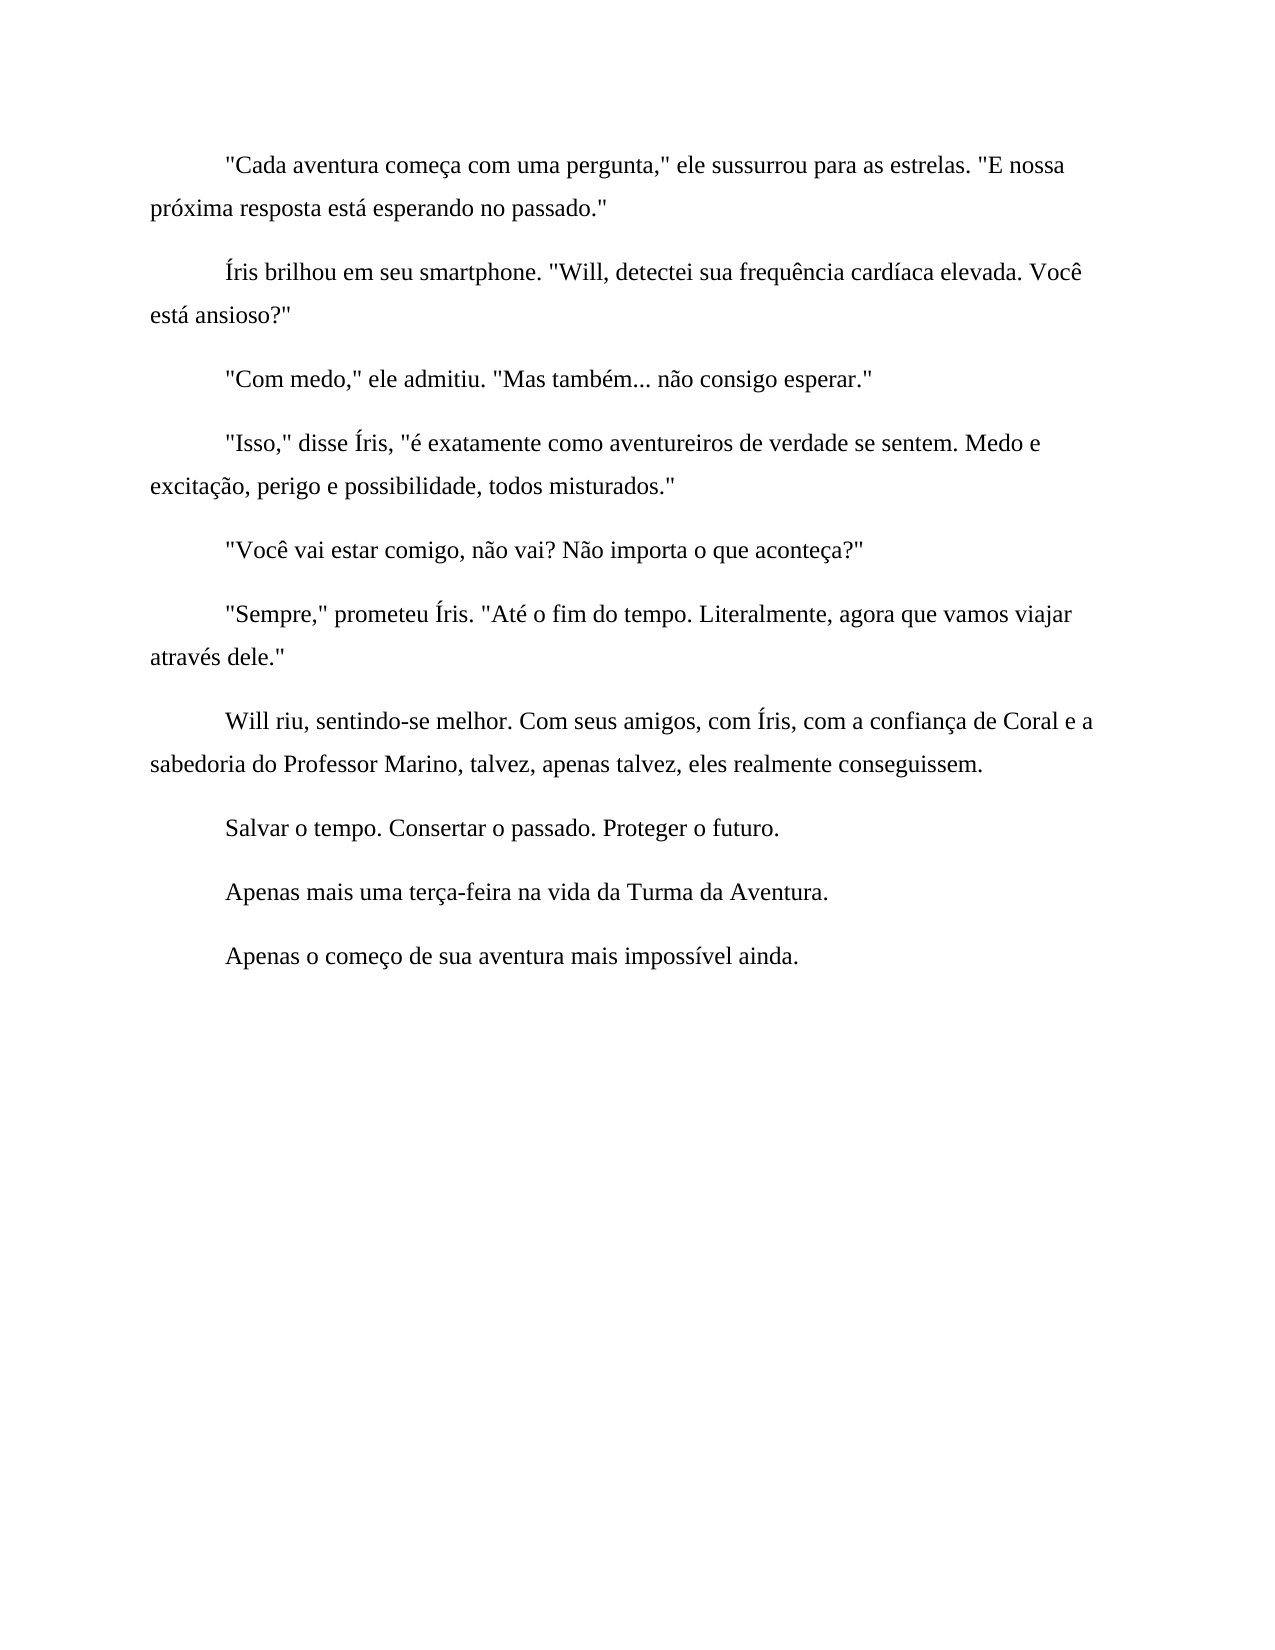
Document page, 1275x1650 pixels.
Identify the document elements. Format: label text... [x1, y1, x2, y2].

text "Sempre," prometeu Íris. "Até o fim do tempo. Literalmente, agora que vamos viajar através dele." [150, 599, 1125, 671]
text "Com medo," ele admitiu. "Mas também... não consigo esperar." [150, 364, 1125, 393]
text "Isso," disse Íris, "é exatamente como aventureiros de verdade se sentem. Medo e excitação, perigo e possibilidade, todos misturados." [150, 428, 1125, 500]
text Íris brilhou em seu smartphone. "Will, detectei sua frequência cardíaca elevada. Você está ansioso?" [150, 257, 1125, 329]
text Apenas o começo de sua aventura mais impossível ainda. [150, 941, 1125, 970]
text Will riu, sentindo-se melhor. Com seus amigos, com Íris, com a confiança de Coral e a sabedoria do Professor Marino, talvez, apenas talvez, eles realmente conseguissem. [150, 706, 1125, 778]
text Apenas mais uma terça-feira na vida da Turma da Aventura. [150, 877, 1125, 906]
text "Cada aventura começa com uma pergunta," ele sussurrou para as estrelas. "E nossa próxima resposta está esperando no passado." [150, 150, 1125, 222]
text "Você vai estar comigo, não vai? Não importa o que aconteça?" [150, 535, 1125, 564]
text Salvar o tempo. Consertar o passado. Proteger o futuro. [150, 813, 1125, 842]
